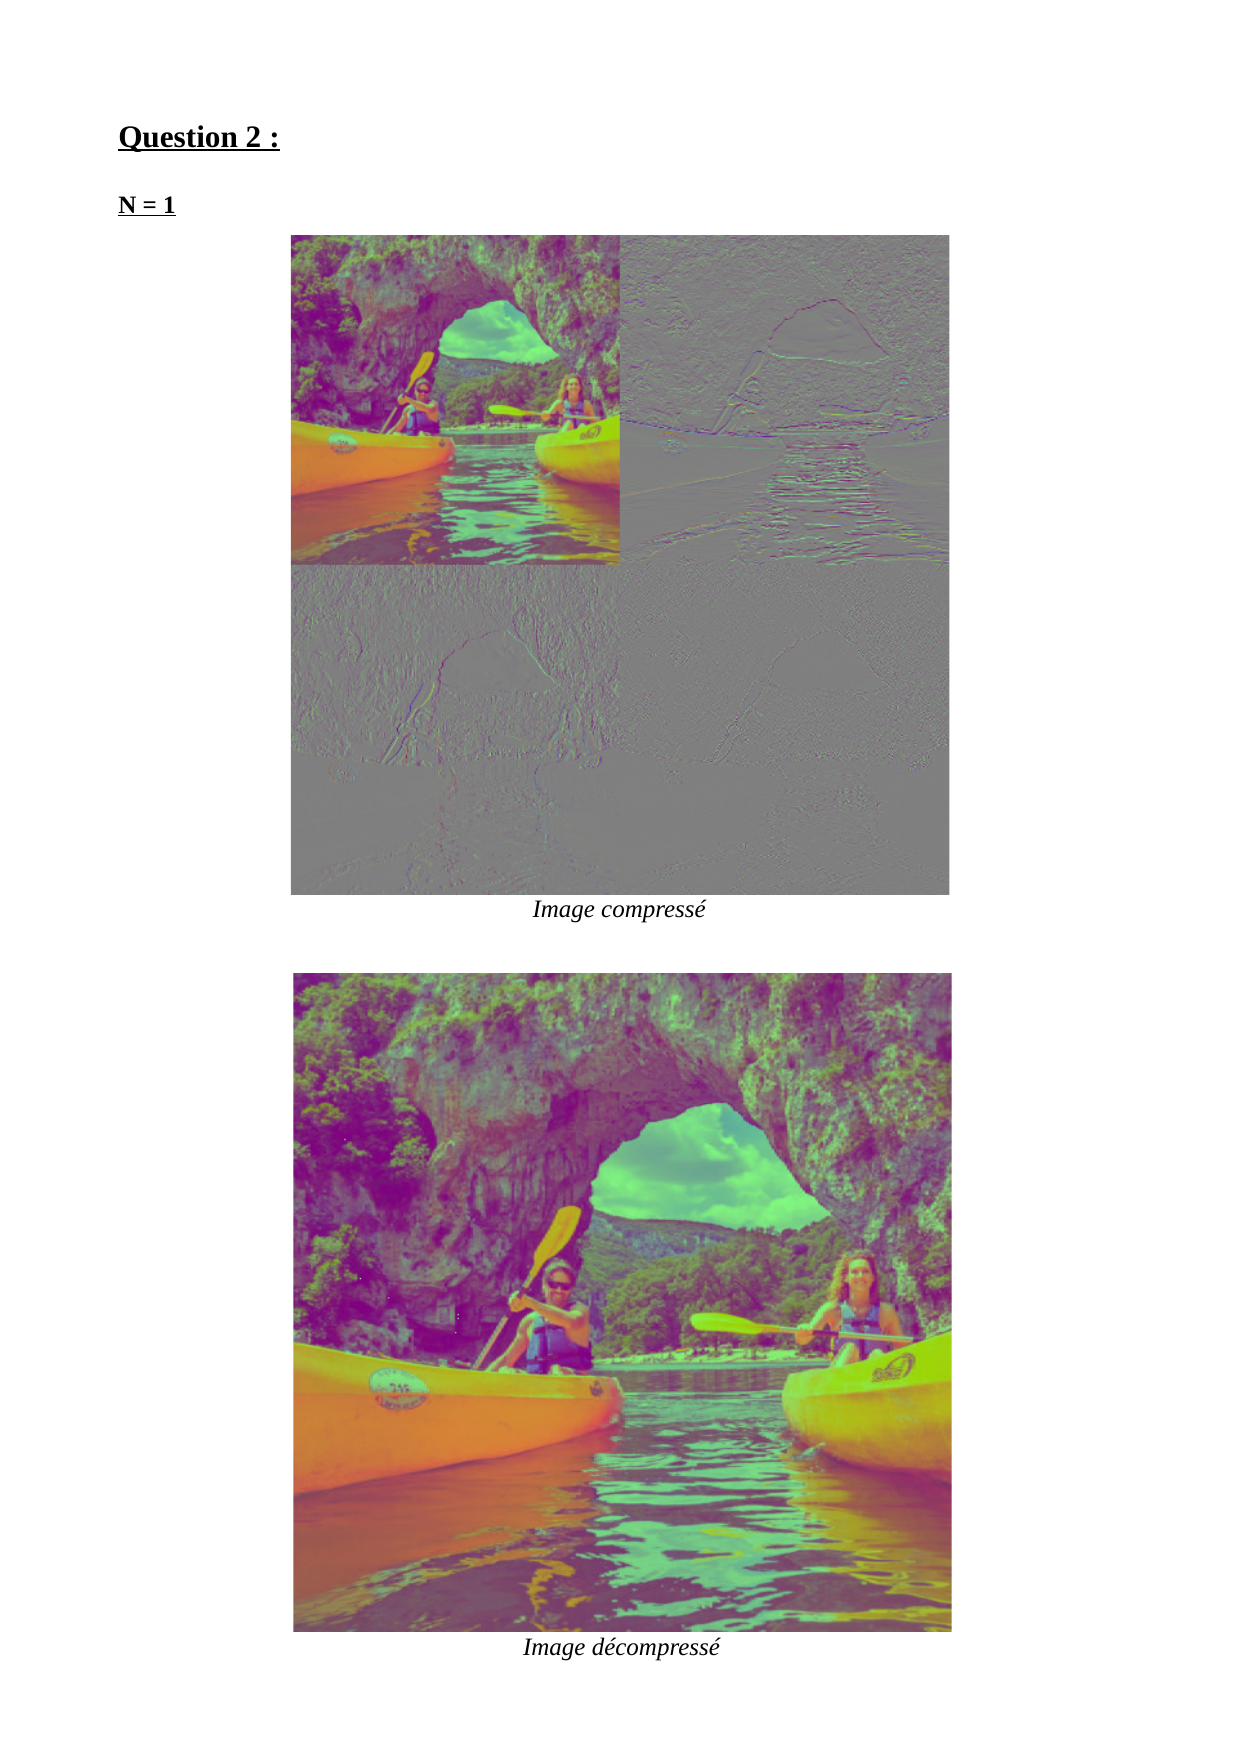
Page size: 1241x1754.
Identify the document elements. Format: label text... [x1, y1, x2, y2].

text N = 1 [118, 190, 1122, 219]
picture [293, 973, 952, 1632]
text Question 2 : [118, 118, 1122, 154]
text Image compressé [291, 895, 949, 923]
text Image décompressé [293, 1632, 952, 1661]
picture [290, 235, 950, 895]
